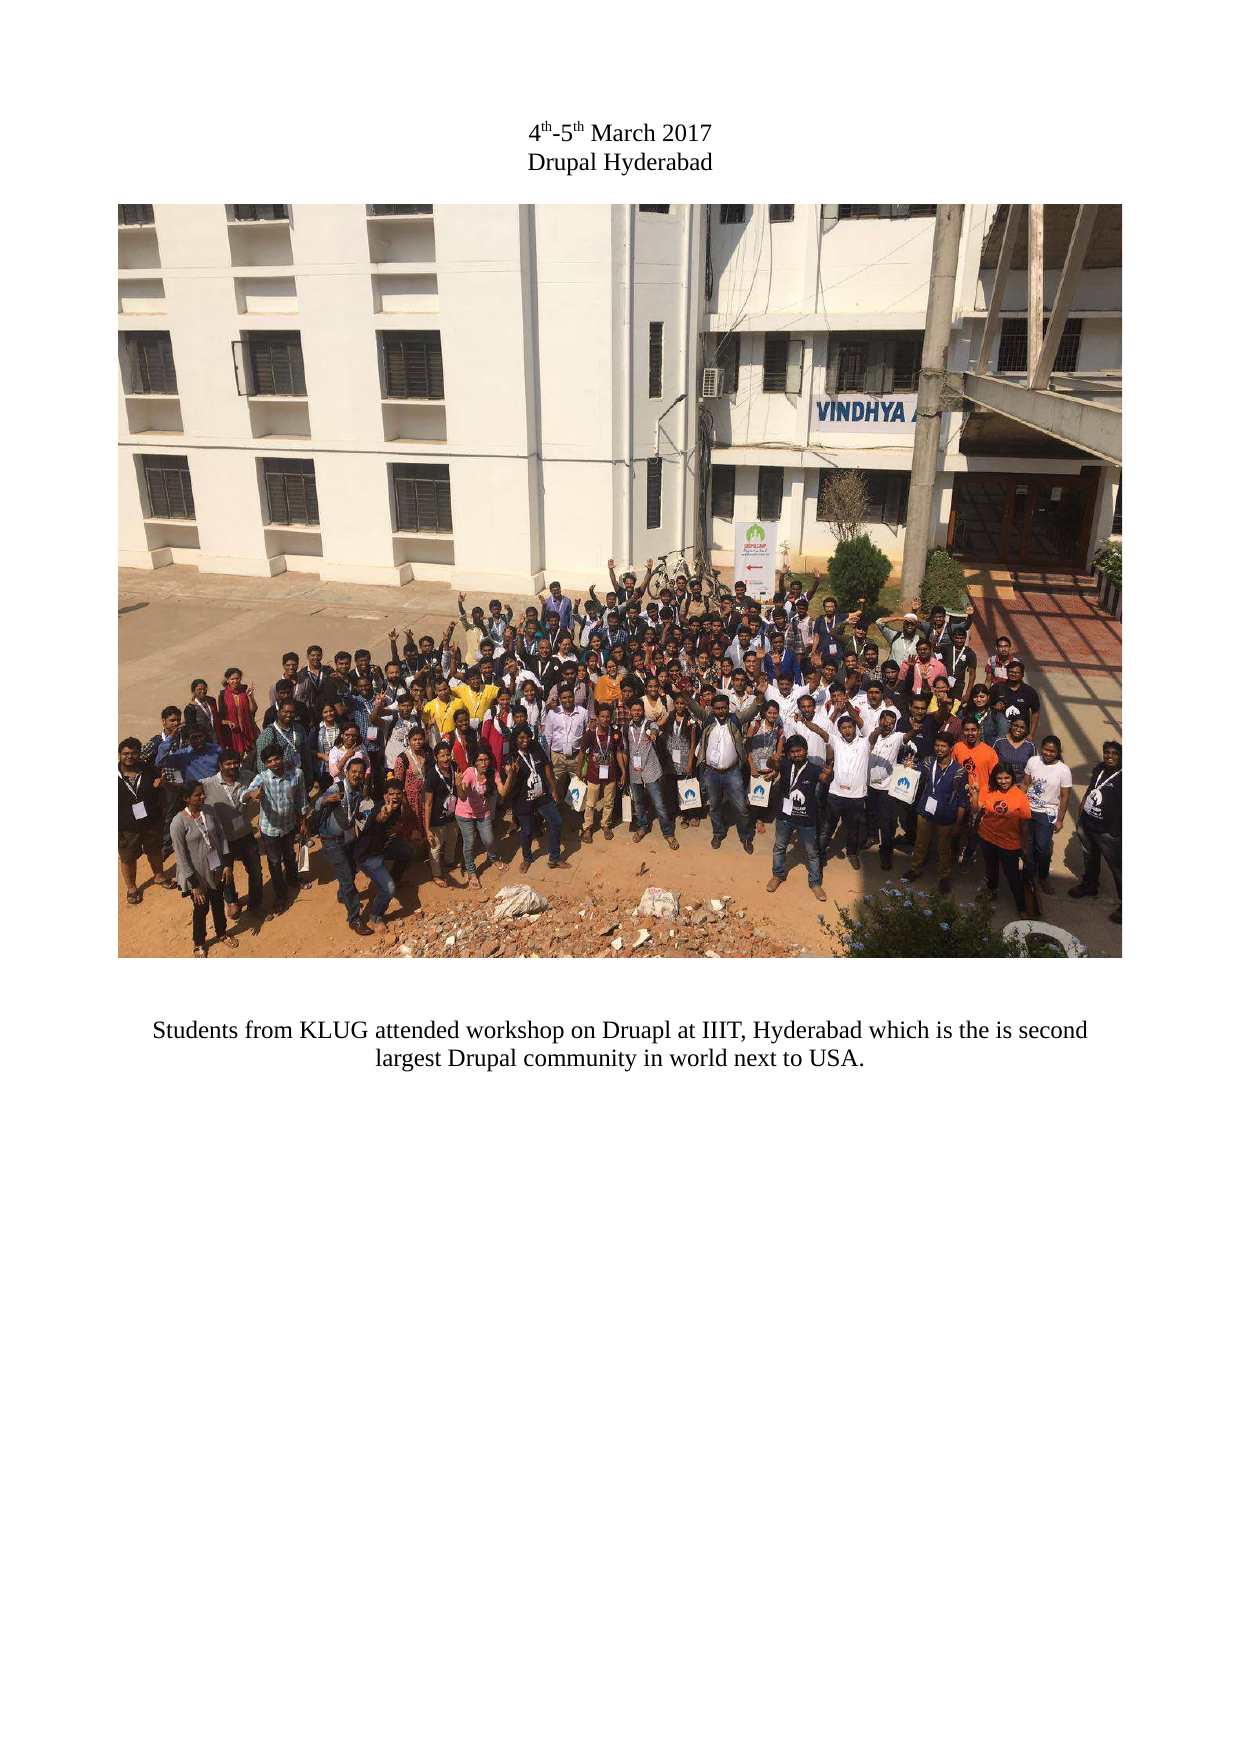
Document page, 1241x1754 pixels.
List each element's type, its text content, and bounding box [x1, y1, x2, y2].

picture [118, 204, 1123, 958]
text 4th-5th March 2017 [118, 118, 1122, 147]
text Students from KLUG attended workshop on Druapl at IIIT, Hyderabad which is the is second largest Drupal community in world next to USA. [118, 1015, 1122, 1072]
text Drupal Hyderabad [118, 147, 1122, 176]
